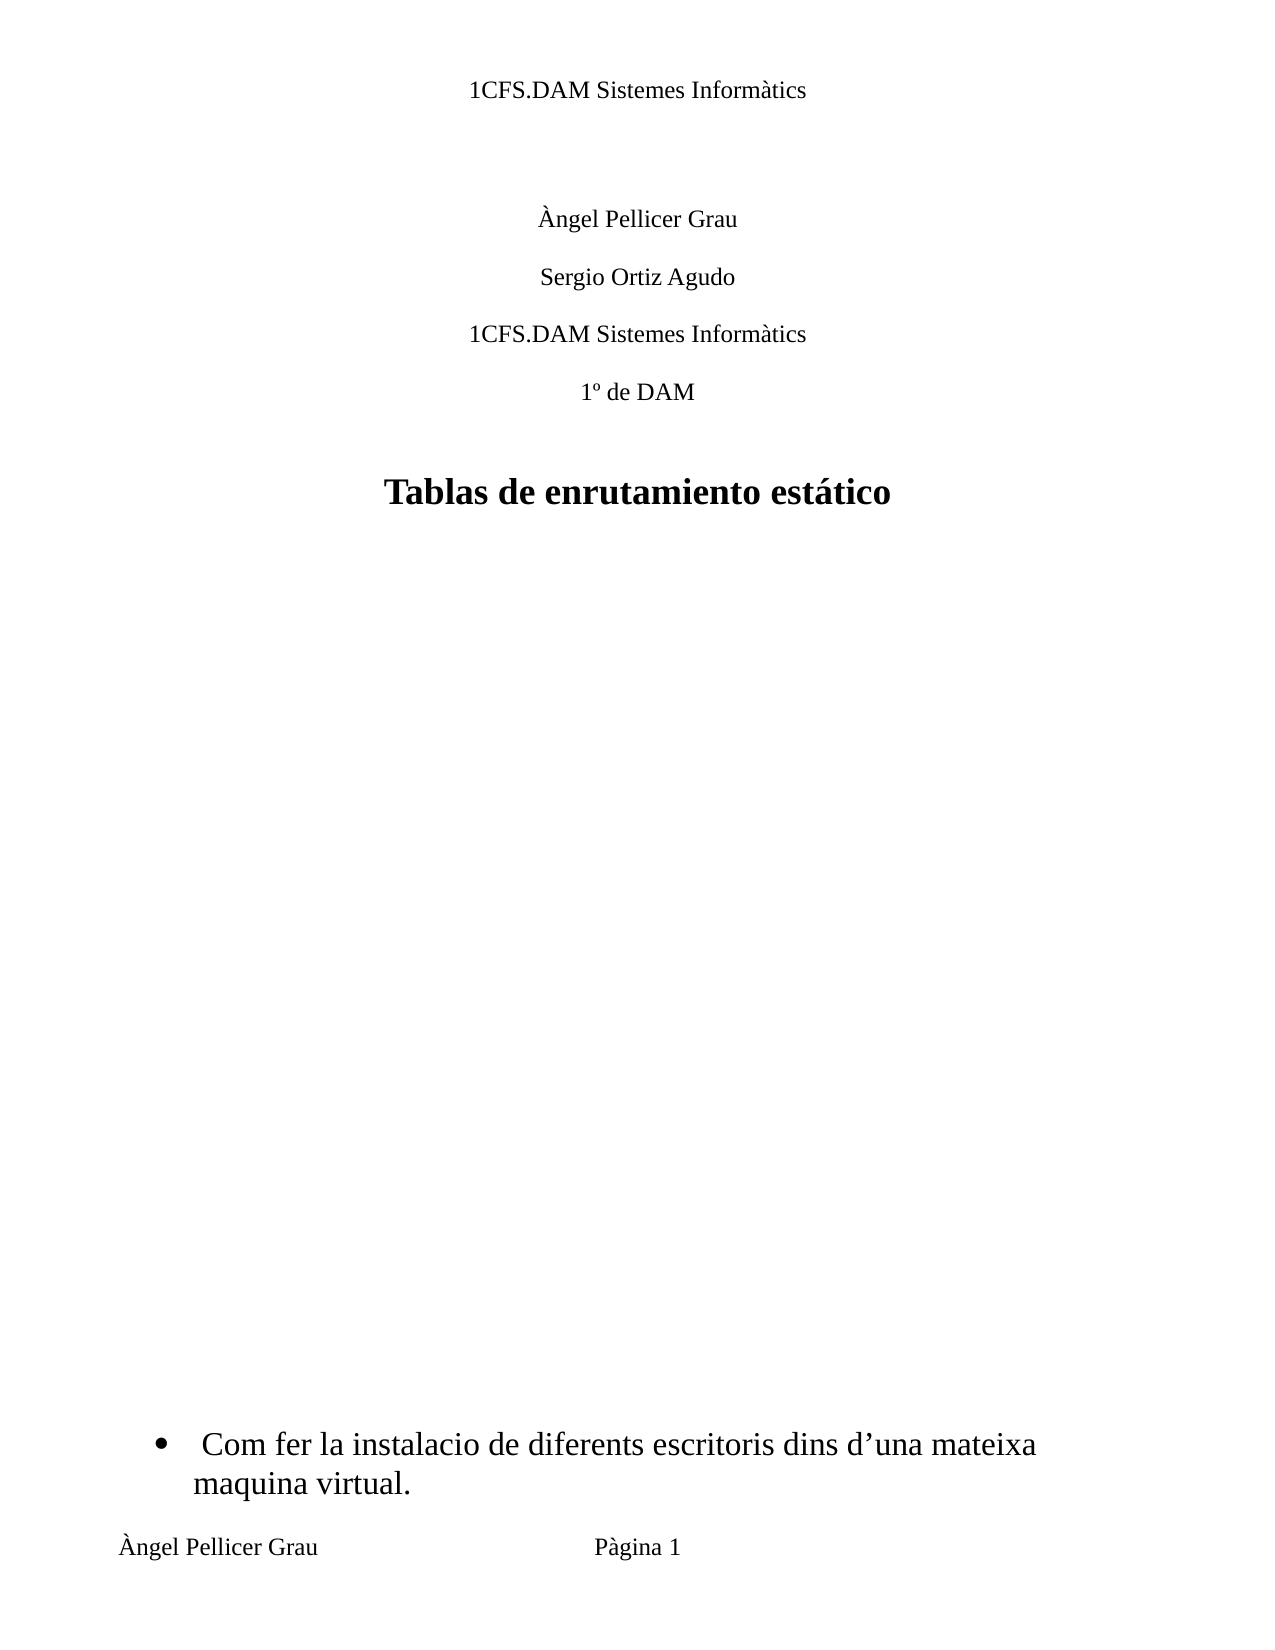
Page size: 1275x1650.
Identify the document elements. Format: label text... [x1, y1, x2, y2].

list Com fer la instalacio de diferents escritoris dins d’una mateixa maquina virtual. [156, 1425, 1157, 1501]
text 1CFS.DAM Sistemes Informàtics [118, 319, 1157, 348]
text Tablas de enrutamiento estático [118, 469, 1157, 513]
text Sergio Ortiz Agudo [118, 262, 1157, 291]
text Àngel Pellicer Grau [118, 204, 1157, 233]
text 1º de DAM [118, 377, 1157, 406]
